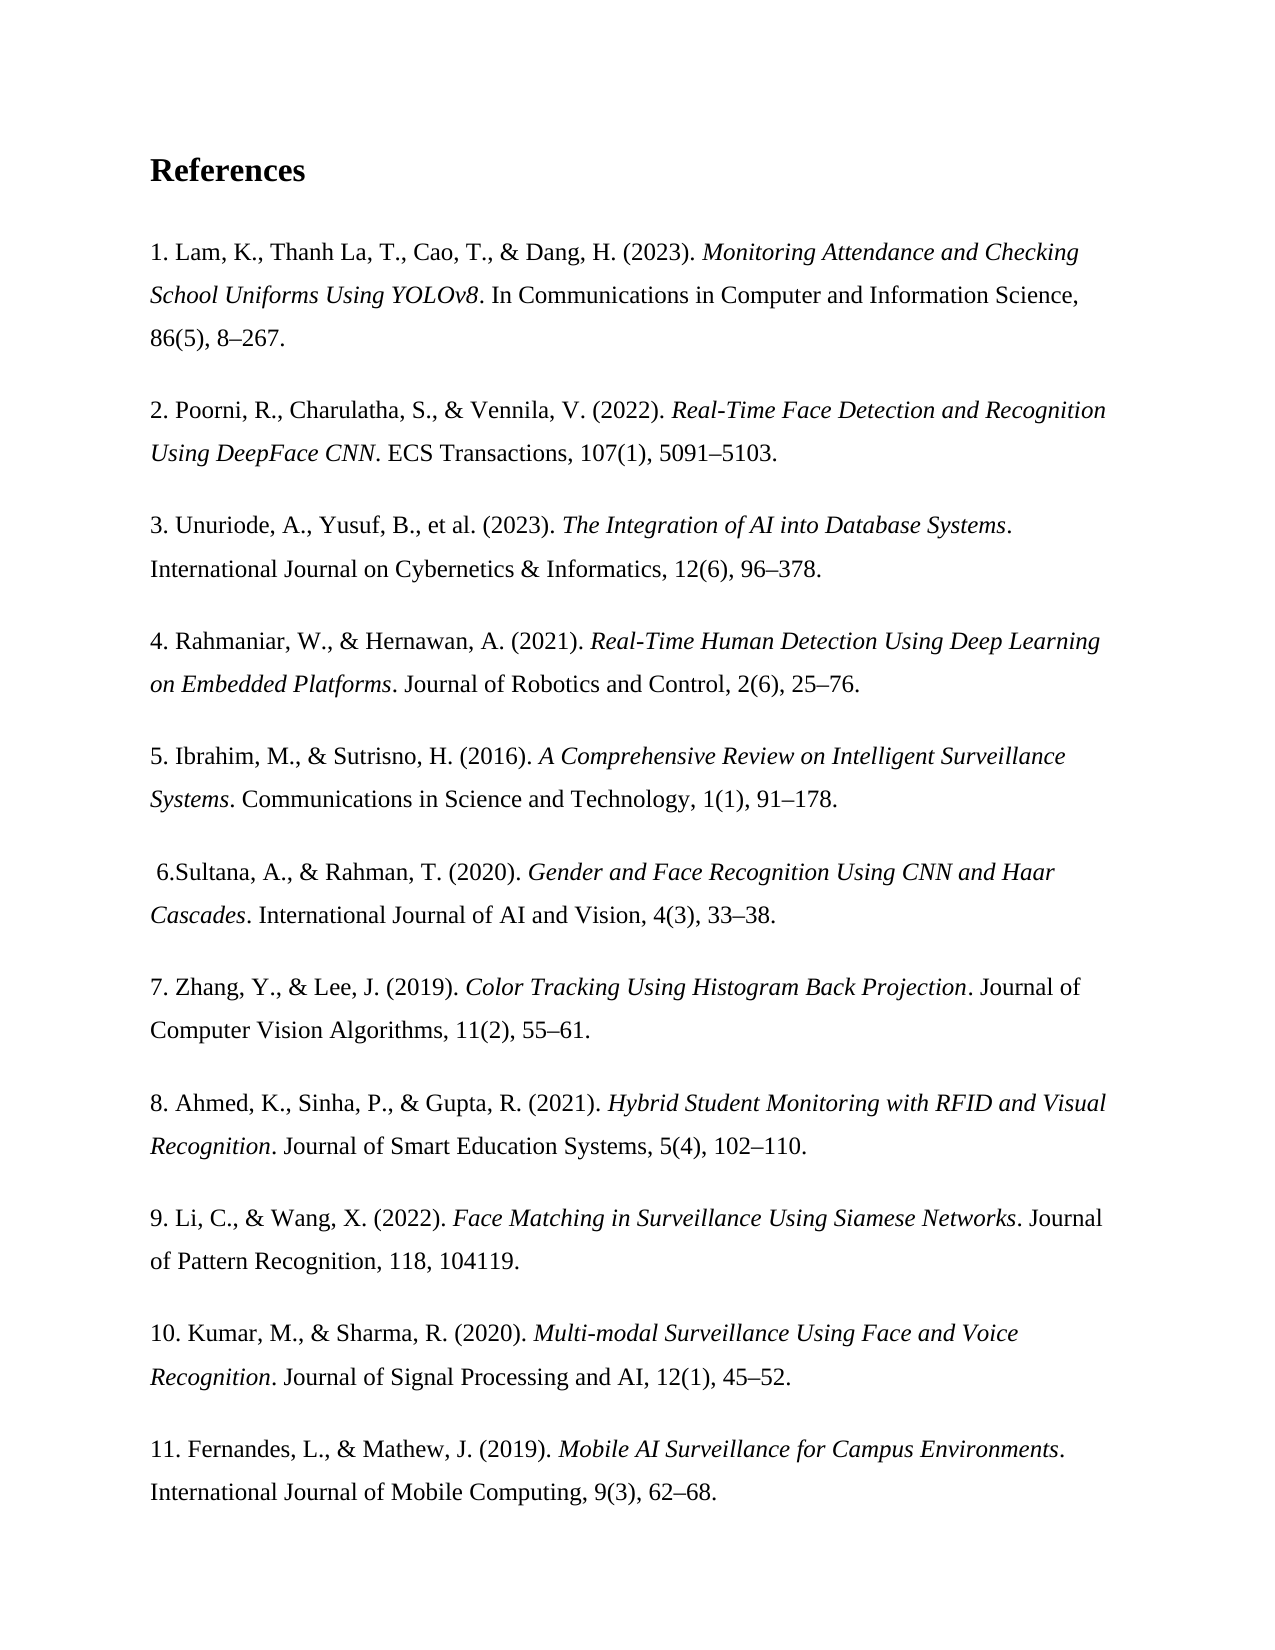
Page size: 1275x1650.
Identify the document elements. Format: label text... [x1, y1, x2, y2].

subtitle 10. Kumar, M., & Sharma, R. (2020). Multi-modal Surveillance Using Face and Voice Recognition. Journal of Signal Processing and AI, 12(1), 45–52. [150, 1318, 1125, 1390]
subtitle References [150, 150, 1125, 188]
subtitle 3. Unuriode, A., Yusuf, B., et al. (2023). The Integration of AI into Database Systems. International Journal on Cybernetics & Informatics, 12(6), 96–378. [150, 511, 1125, 582]
subtitle 6.Sultana, A., & Rahman, T. (2020). Gender and Face Recognition Using CNN and Haar Cascades. International Journal of AI and Vision, 4(3), 33–38. [150, 857, 1125, 929]
subtitle 9. Li, C., & Wang, X. (2022). Face Matching in Surveillance Using Siamese Networks. Journal of Pattern Recognition, 118, 104119. [150, 1203, 1125, 1275]
subtitle 7. Zhang, Y., & Lee, J. (2019). Color Tracking Using Histogram Back Projection. Journal of Computer Vision Algorithms, 11(2), 55–61. [150, 972, 1125, 1044]
subtitle 8. Ahmed, K., Sinha, P., & Gupta, R. (2021). Hybrid Student Monitoring with RFID and Visual Recognition. Journal of Smart Education Systems, 5(4), 102–110. [150, 1088, 1125, 1159]
subtitle 5. Ibrahim, M., & Sutrisno, H. (2016). A Comprehensive Review on Intelligent Surveillance Systems. Communications in Science and Technology, 1(1), 91–178. [150, 741, 1125, 813]
subtitle 2. Poorni, R., Charulatha, S., & Vennila, V. (2022). Real-Time Face Detection and Recognition Using DeepFace CNN. ECS Transactions, 107(1), 5091–5103. [150, 395, 1125, 467]
subtitle 1. Lam, K., Thanh La, T., Cao, T., & Dang, H. (2023). Monitoring Attendance and Checking School Uniforms Using YOLOv8. In Communications in Computer and Information Science, 86(5), 8–267. [150, 237, 1125, 352]
subtitle 11. Fernandes, L., & Mathew, J. (2019). Mobile AI Surveillance for Campus Environments. International Journal of Mobile Computing, 9(3), 62–68. [150, 1434, 1125, 1506]
subtitle 4. Rahmaniar, W., & Hernawan, A. (2021). Real-Time Human Detection Using Deep Learning on Embedded Platforms. Journal of Robotics and Control, 2(6), 25–76. [150, 626, 1125, 698]
